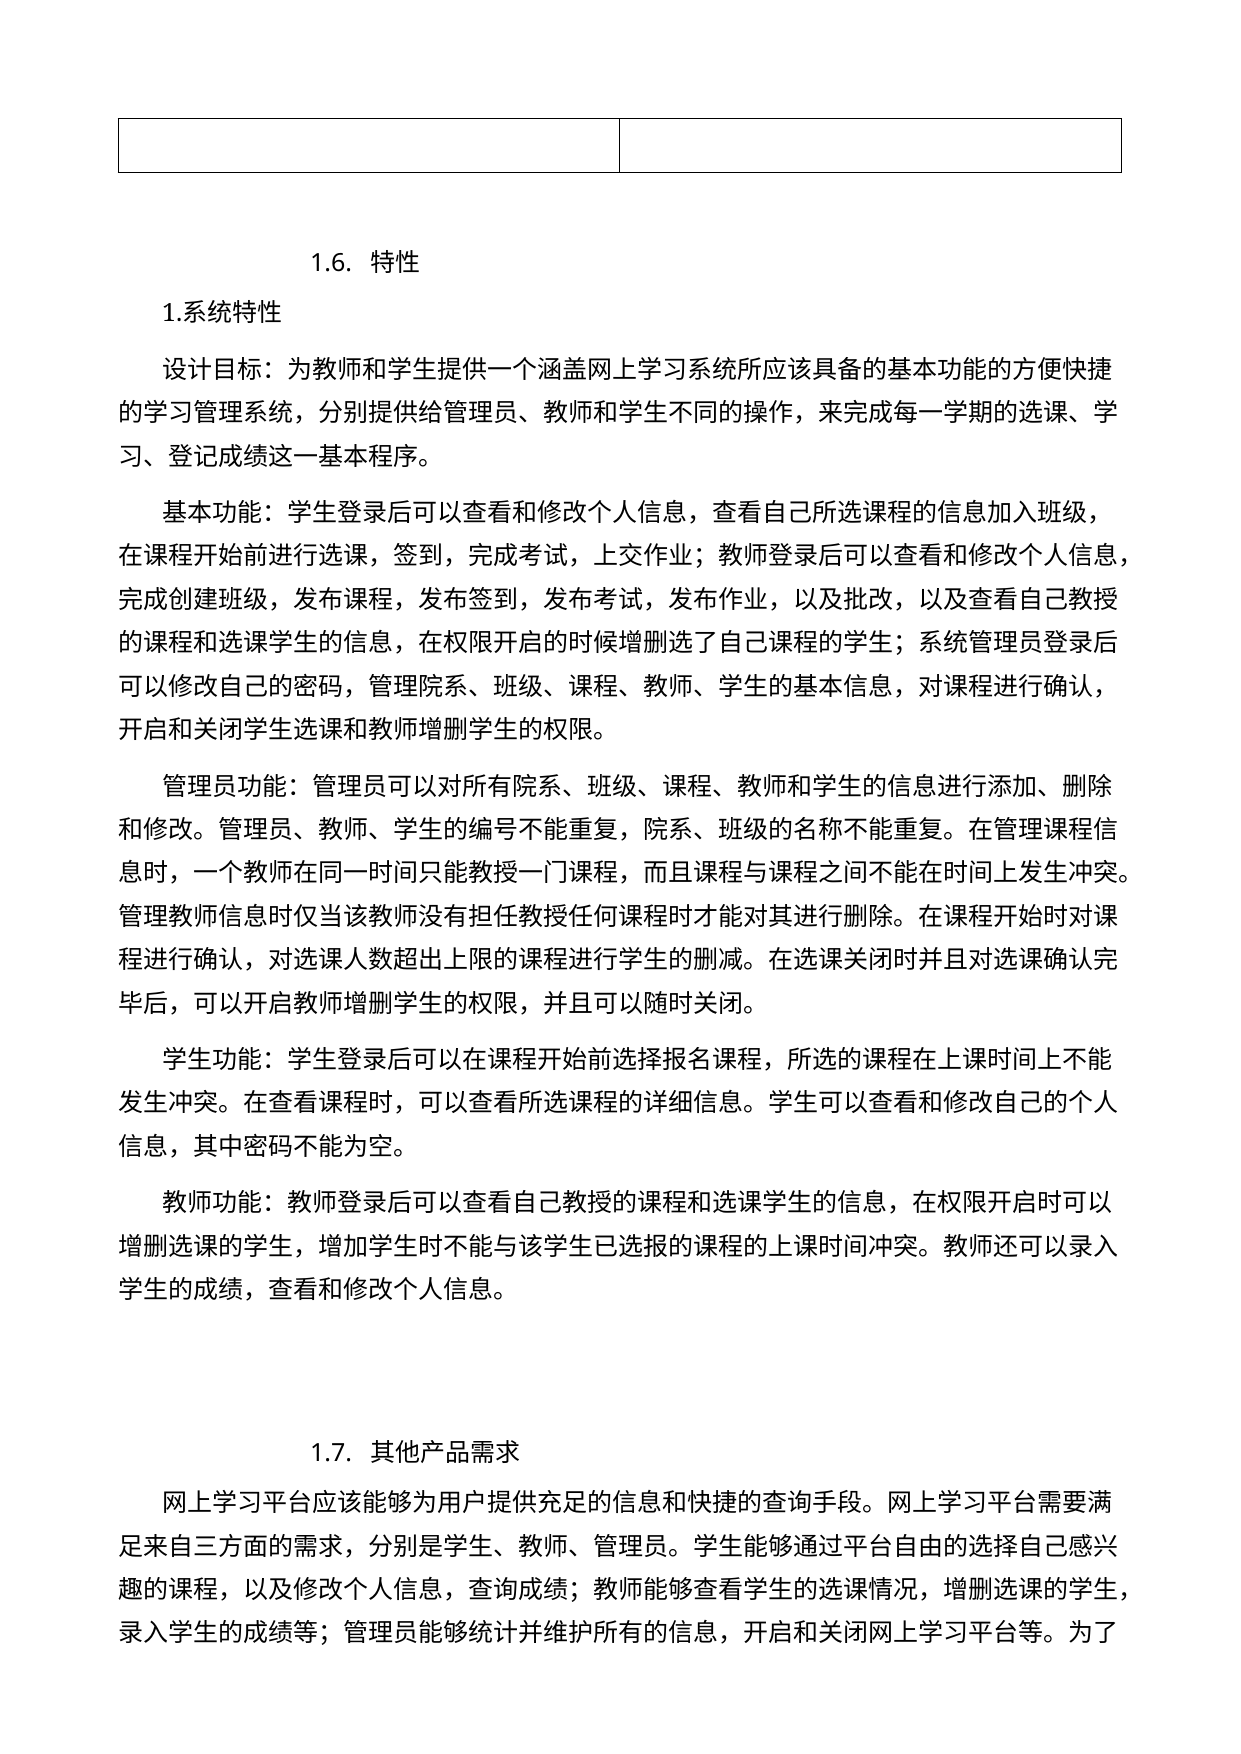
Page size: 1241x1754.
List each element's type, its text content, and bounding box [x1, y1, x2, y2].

text 设计目标：为教师和学生提供一个涵盖网上学习系统所应该具备的基本功能的方便快捷的学习管理系统，分别提供给管理员、教师和学生不同的操作，来完成每一学期的选课、学习、登记成绩这一基本程序。 [118, 349, 1122, 472]
table_cell [620, 119, 1121, 172]
subtitle 其他产品需求 [310, 1433, 1122, 1469]
subtitle 特性 [310, 243, 1122, 279]
text 网上学习平台应该能够为用户提供充足的信息和快捷的查询手段。网上学习平台需要满足来自三方面的需求，分别是学生、教师、管理员。学生能够通过平台自由的选择自己感兴趣的课程，以及修改个人信息，查询成绩；教师能够查看学生的选课情况，增删选课的学生，录入学生的成绩等；管理员能够统计并维护所有的信息，开启和关闭网上学习平台等。为了实现以上的功能，本学习平台需要达到以下的目标： [118, 1482, 1122, 1649]
table_cell [119, 119, 619, 172]
text 基本功能：学生登录后可以查看和修改个人信息，查看自己所选课程的信息加入班级，在课程开始前进行选课，签到，完成考试，上交作业；教师登录后可以查看和修改个人信息，完成创建班级，发布课程，发布签到，发布考试，发布作业，以及批改，以及查看自己教授的课程和选课学生的信息，在权限开启的时候增删选了自己课程的学生；系统管理员登录后可以修改自己的密码，管理院系、班级、课程、教师、学生的基本信息，对课程进行确认，开启和关闭学生选课和教师增删学生的权限。 [118, 492, 1122, 746]
text 1.系统特性 [118, 293, 1122, 329]
text 教师功能：教师登录后可以查看自己教授的课程和选课学生的信息，在权限开启时可以增删选课的学生，增加学生时不能与该学生已选报的课程的上课时间冲突。教师还可以录入学生的成绩，查看和修改个人信息。 [118, 1183, 1122, 1306]
text 管理员功能：管理员可以对所有院系、班级、课程、教师和学生的信息进行添加、删除和修改。管理员、教师、学生的编号不能重复，院系、班级的名称不能重复。在管理课程信息时，一个教师在同一时间只能教授一门课程，而且课程与课程之间不能在时间上发生冲突。管理教师信息时仅当该教师没有担任教授任何课程时才能对其进行删除。在课程开始时对课程进行确认，对选课人数超出上限的课程进行学生的删减。在选课关闭时并且对选课确认完毕后，可以开启教师增删学生的权限，并且可以随时关闭。 [118, 766, 1122, 1019]
text 学生功能：学生登录后可以在课程开始前选择报名课程，所选的课程在上课时间上不能发生冲突。在查看课程时，可以查看所选课程的详细信息。学生可以查看和修改自己的个人信息，其中密码不能为空。 [118, 1039, 1122, 1163]
